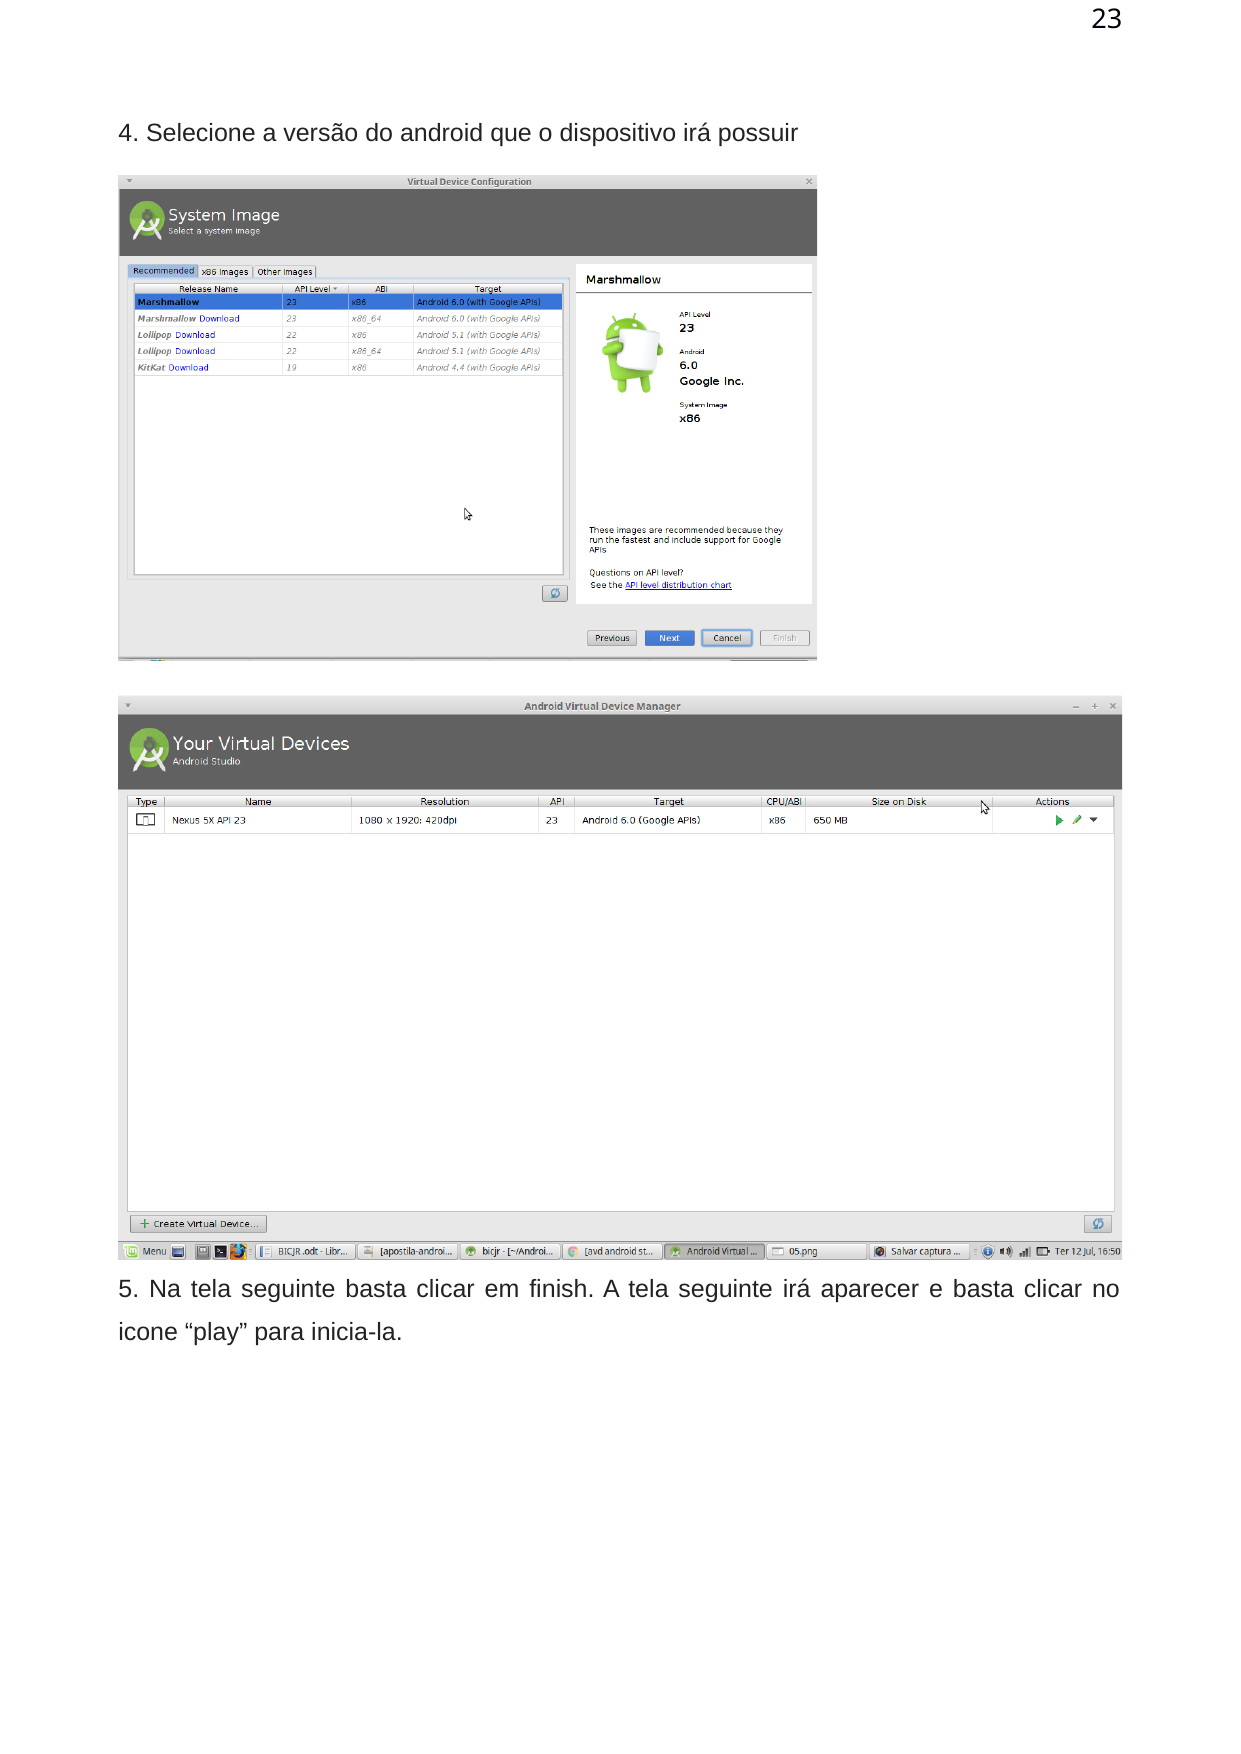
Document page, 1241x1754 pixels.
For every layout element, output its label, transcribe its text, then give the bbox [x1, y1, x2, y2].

picture [118, 175, 818, 661]
text 4. Selecione a versão do android que o dispositivo irá possuir [118, 118, 1122, 147]
text 5. Na tela seguinte basta clicar em finish. A tela seguinte irá aparecer e basta clicar no icone “play” para inicia-la. [118, 1260, 1122, 1346]
picture [118, 695, 1123, 1260]
